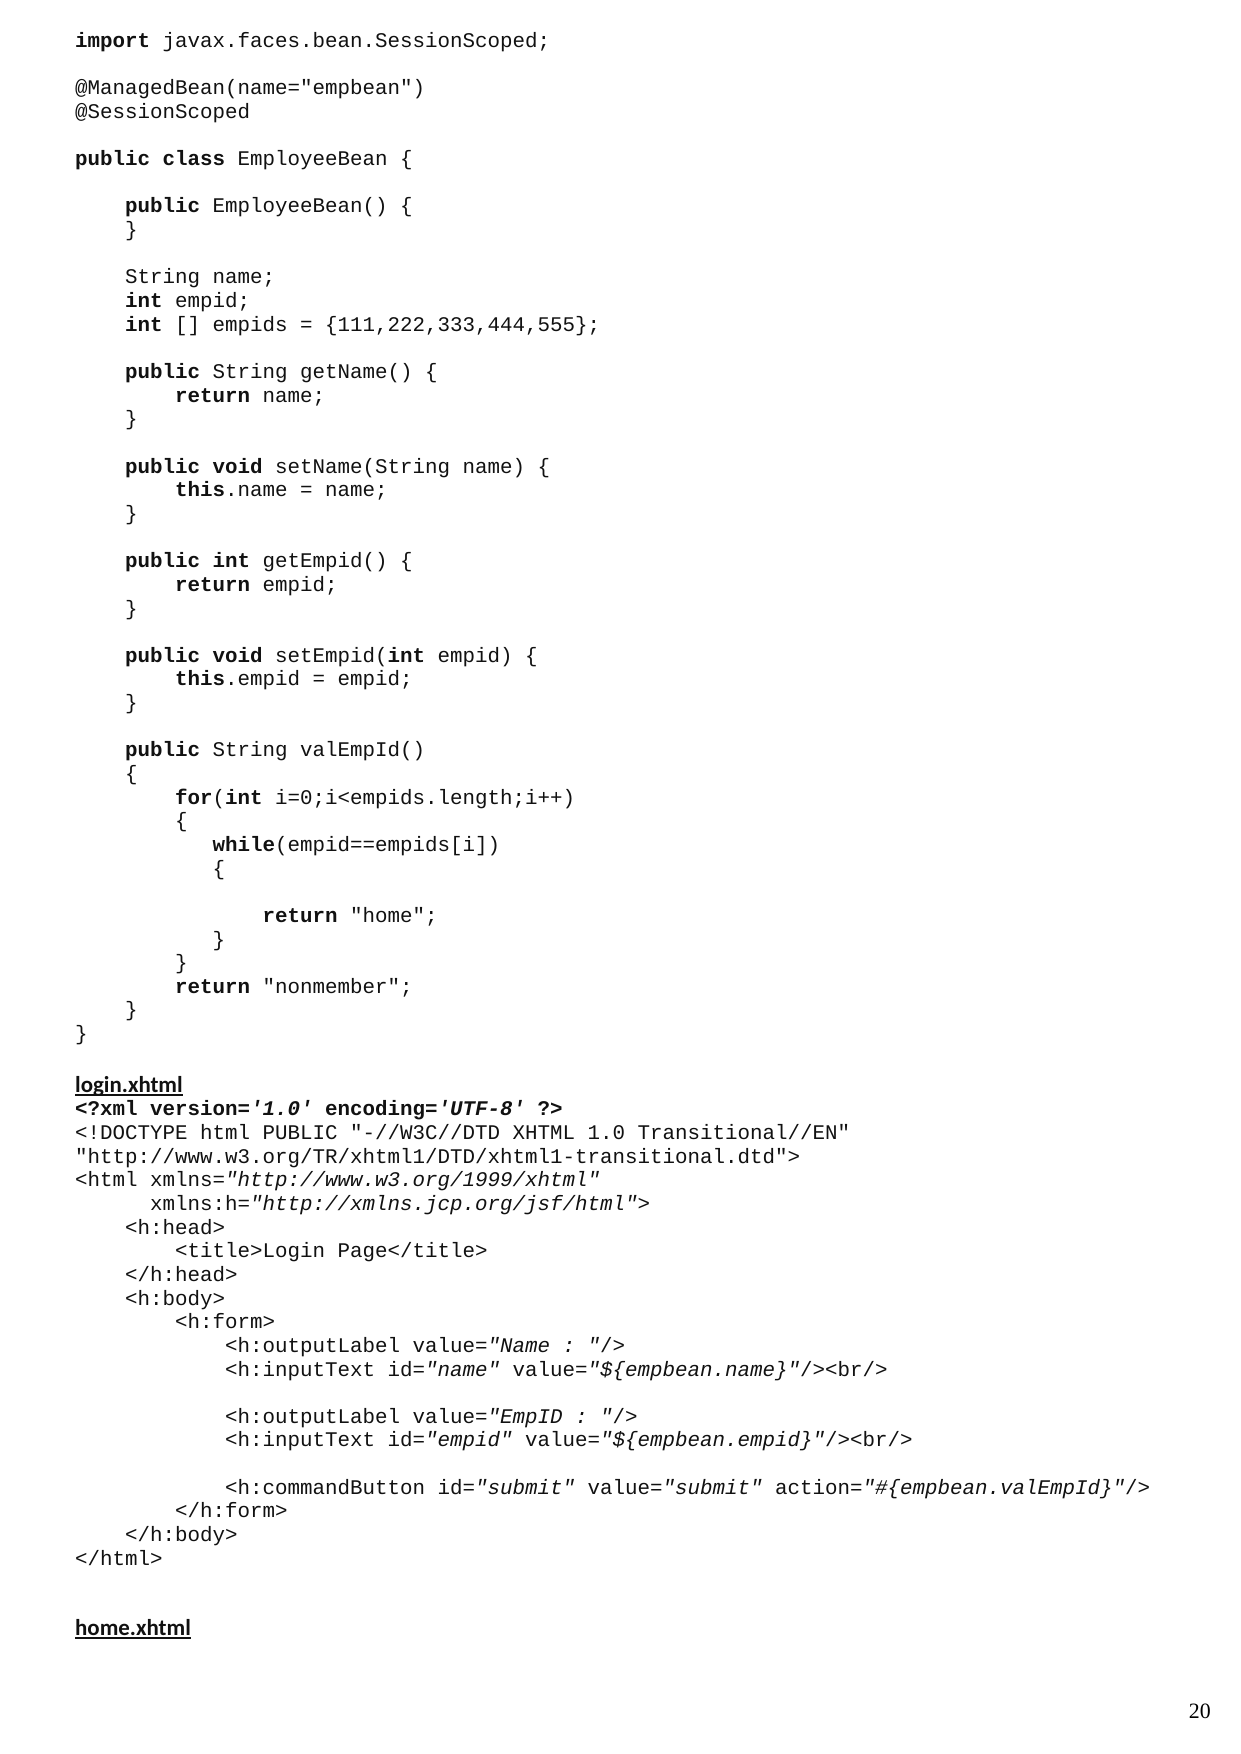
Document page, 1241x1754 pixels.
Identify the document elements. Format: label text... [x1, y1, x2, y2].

text return empid; [75, 574, 1211, 597]
text public String valEmpId() [75, 739, 1211, 763]
text @SessionScoped [75, 101, 1211, 124]
text public void setName(String name) { [75, 456, 1211, 479]
text } [75, 219, 1211, 243]
text </h:head> [75, 1264, 1211, 1288]
text { [75, 763, 1211, 787]
text public void setEmpid(int empid) { [75, 645, 1211, 668]
text } [75, 597, 1211, 621]
text <h:inputText id="empid" value="${empbean.empid}"/><br/> [75, 1429, 1211, 1453]
text return name; [75, 385, 1211, 408]
text } [75, 692, 1211, 716]
text <h:inputText id="name" value="${empbean.name}"/><br/> [75, 1358, 1211, 1382]
text } [75, 408, 1211, 432]
text xmlns:h="http://xmlns.jcp.org/jsf/html"> [75, 1193, 1211, 1217]
text <title>Login Page</title> [75, 1240, 1211, 1264]
text <h:head> [75, 1217, 1211, 1240]
text int empid; [75, 290, 1211, 314]
text { [75, 810, 1211, 834]
text <h:form> [75, 1311, 1211, 1335]
text } [75, 952, 1211, 976]
text <h:outputLabel value="Name : "/> [75, 1335, 1211, 1358]
text return "home"; [75, 905, 1211, 928]
text return "nonmember"; [75, 976, 1211, 999]
text public class EmployeeBean { [75, 148, 1211, 172]
text @ManagedBean(name="empbean") [75, 77, 1211, 101]
text home.xhtml [75, 1613, 1211, 1641]
text <h:outputLabel value="EmpID : "/> [75, 1406, 1211, 1429]
text this.name = name; [75, 479, 1211, 503]
text public String getName() { [75, 361, 1211, 385]
text } [75, 1023, 1211, 1047]
text int [] empids = {111,222,333,444,555}; [75, 314, 1211, 337]
text <h:body> [75, 1288, 1211, 1311]
text for(int i=0;i<empids.length;i++) [75, 787, 1211, 810]
text public int getEmpid() { [75, 550, 1211, 574]
text <h:commandButton id="submit" value="submit" action="#{empbean.valEmpId}"/> [75, 1477, 1211, 1500]
text } [75, 999, 1211, 1023]
text while(empid==empids[i]) [75, 834, 1211, 858]
text { [75, 858, 1211, 881]
text } [75, 503, 1211, 527]
text </h:body> [75, 1524, 1211, 1548]
text </h:form> [75, 1500, 1211, 1524]
text <?xml version='1.0' encoding='UTF-8' ?> [75, 1098, 1211, 1122]
text </html> [75, 1548, 1211, 1571]
text <!DOCTYPE html PUBLIC "-//W3C//DTD XHTML 1.0 Transitional//EN" "http://www.w3.org/TR/xhtml1/DTD/xhtml1-transitional.dtd"> [75, 1122, 1211, 1169]
text public EmployeeBean() { [75, 196, 1211, 219]
text this.empid = empid; [75, 668, 1211, 692]
text String name; [75, 266, 1211, 290]
text import javax.faces.bean.SessionScoped; [75, 30, 1211, 54]
text <html xmlns="http://www.w3.org/1999/xhtml" [75, 1169, 1211, 1193]
text } [75, 928, 1211, 952]
text login.xhtml [75, 1070, 1211, 1098]
